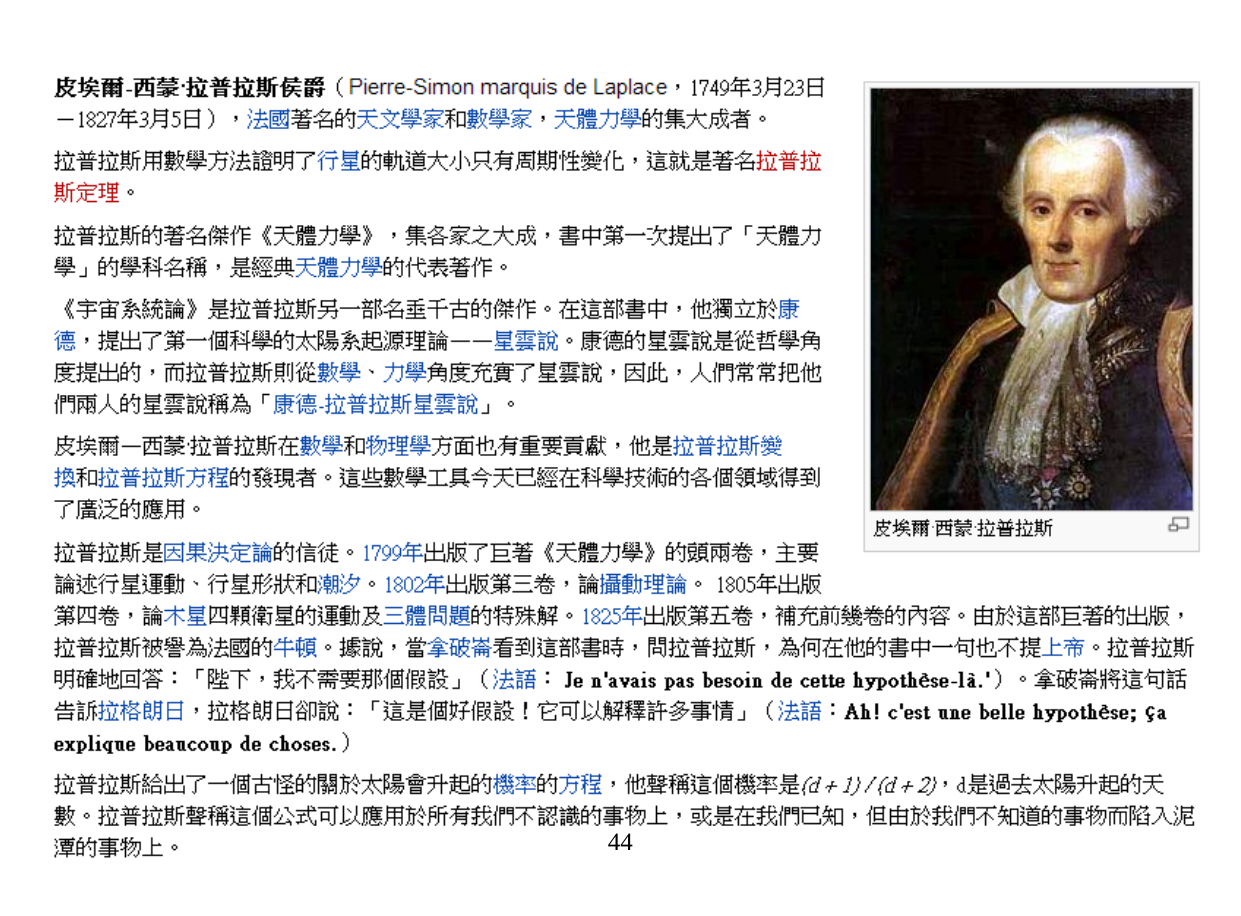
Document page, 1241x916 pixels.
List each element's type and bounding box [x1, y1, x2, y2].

picture [47, 70, 1206, 862]
